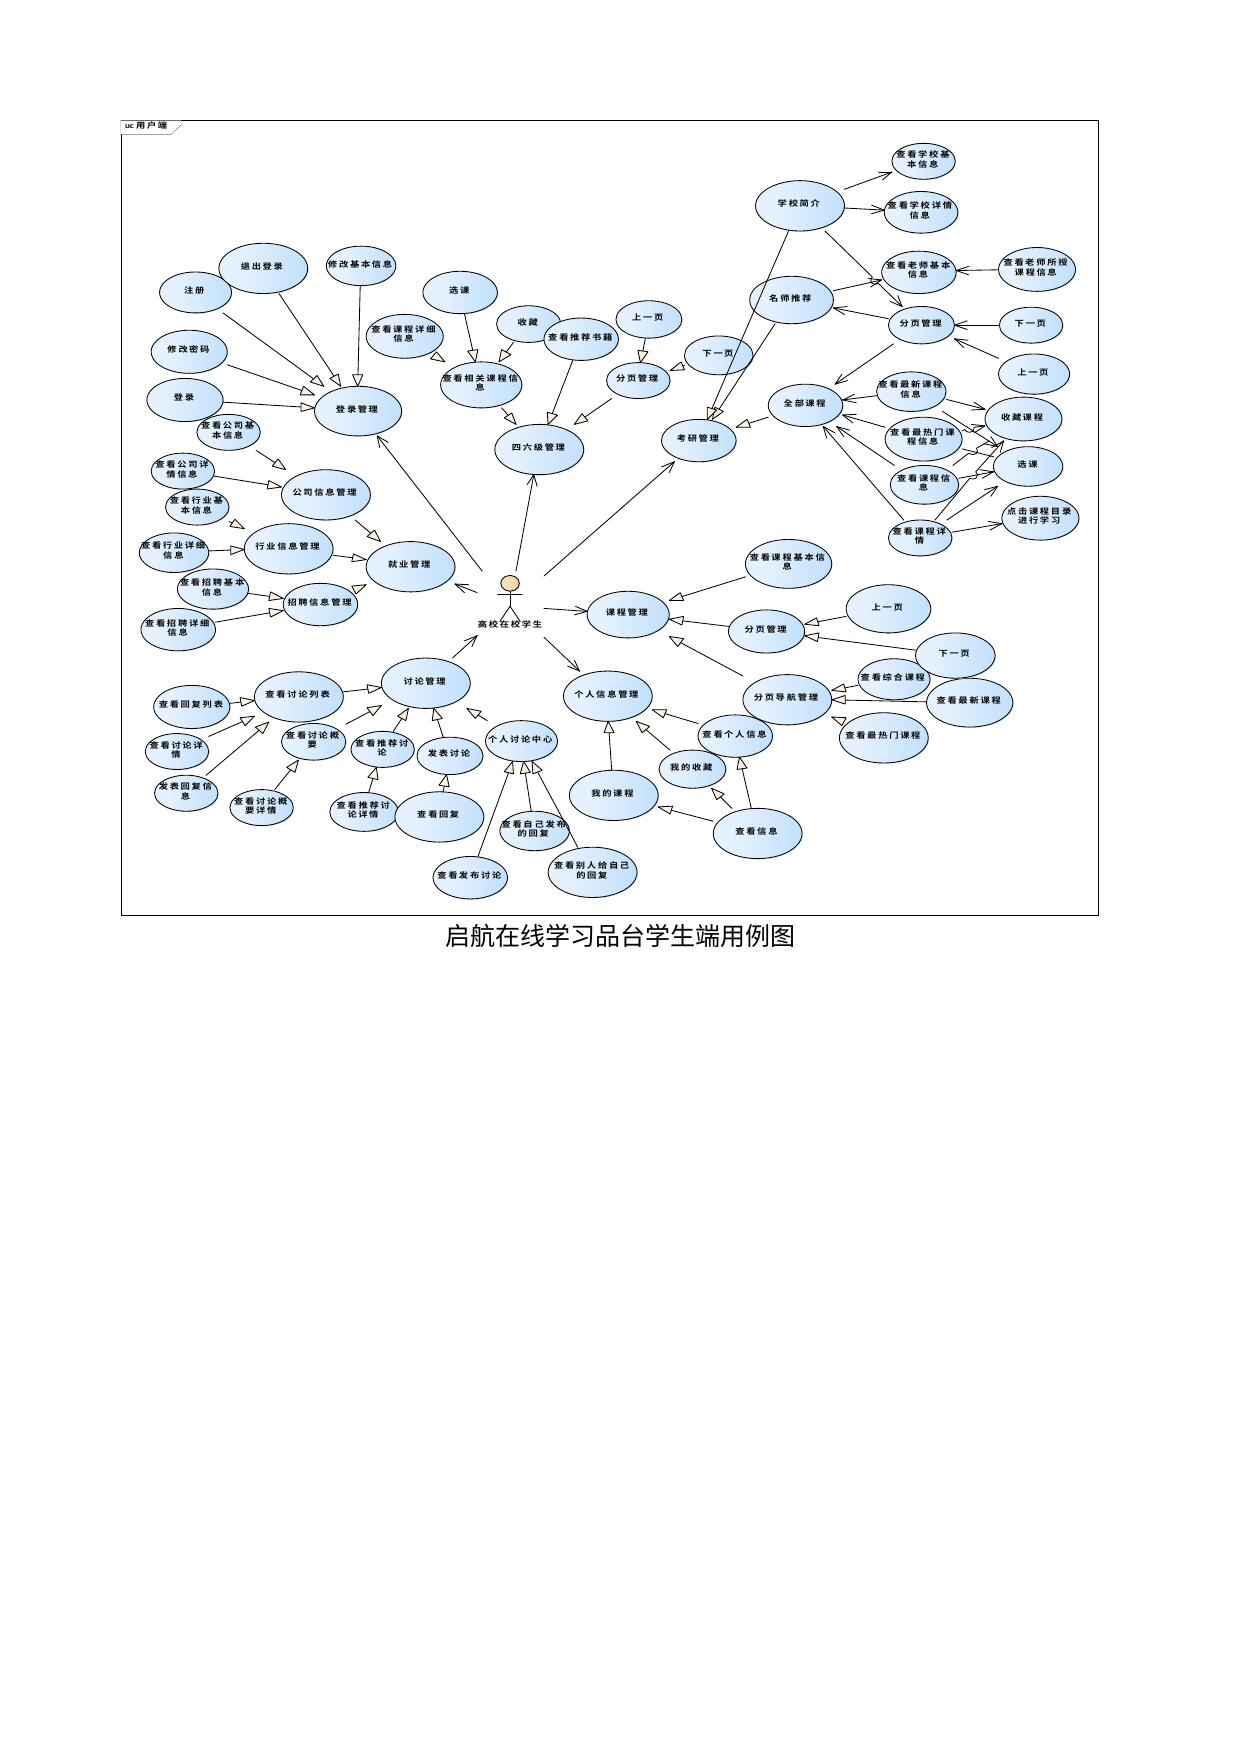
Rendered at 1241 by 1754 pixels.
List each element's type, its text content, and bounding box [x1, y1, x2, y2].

text 启航在线学习品台学生端用例图 [118, 917, 1122, 953]
